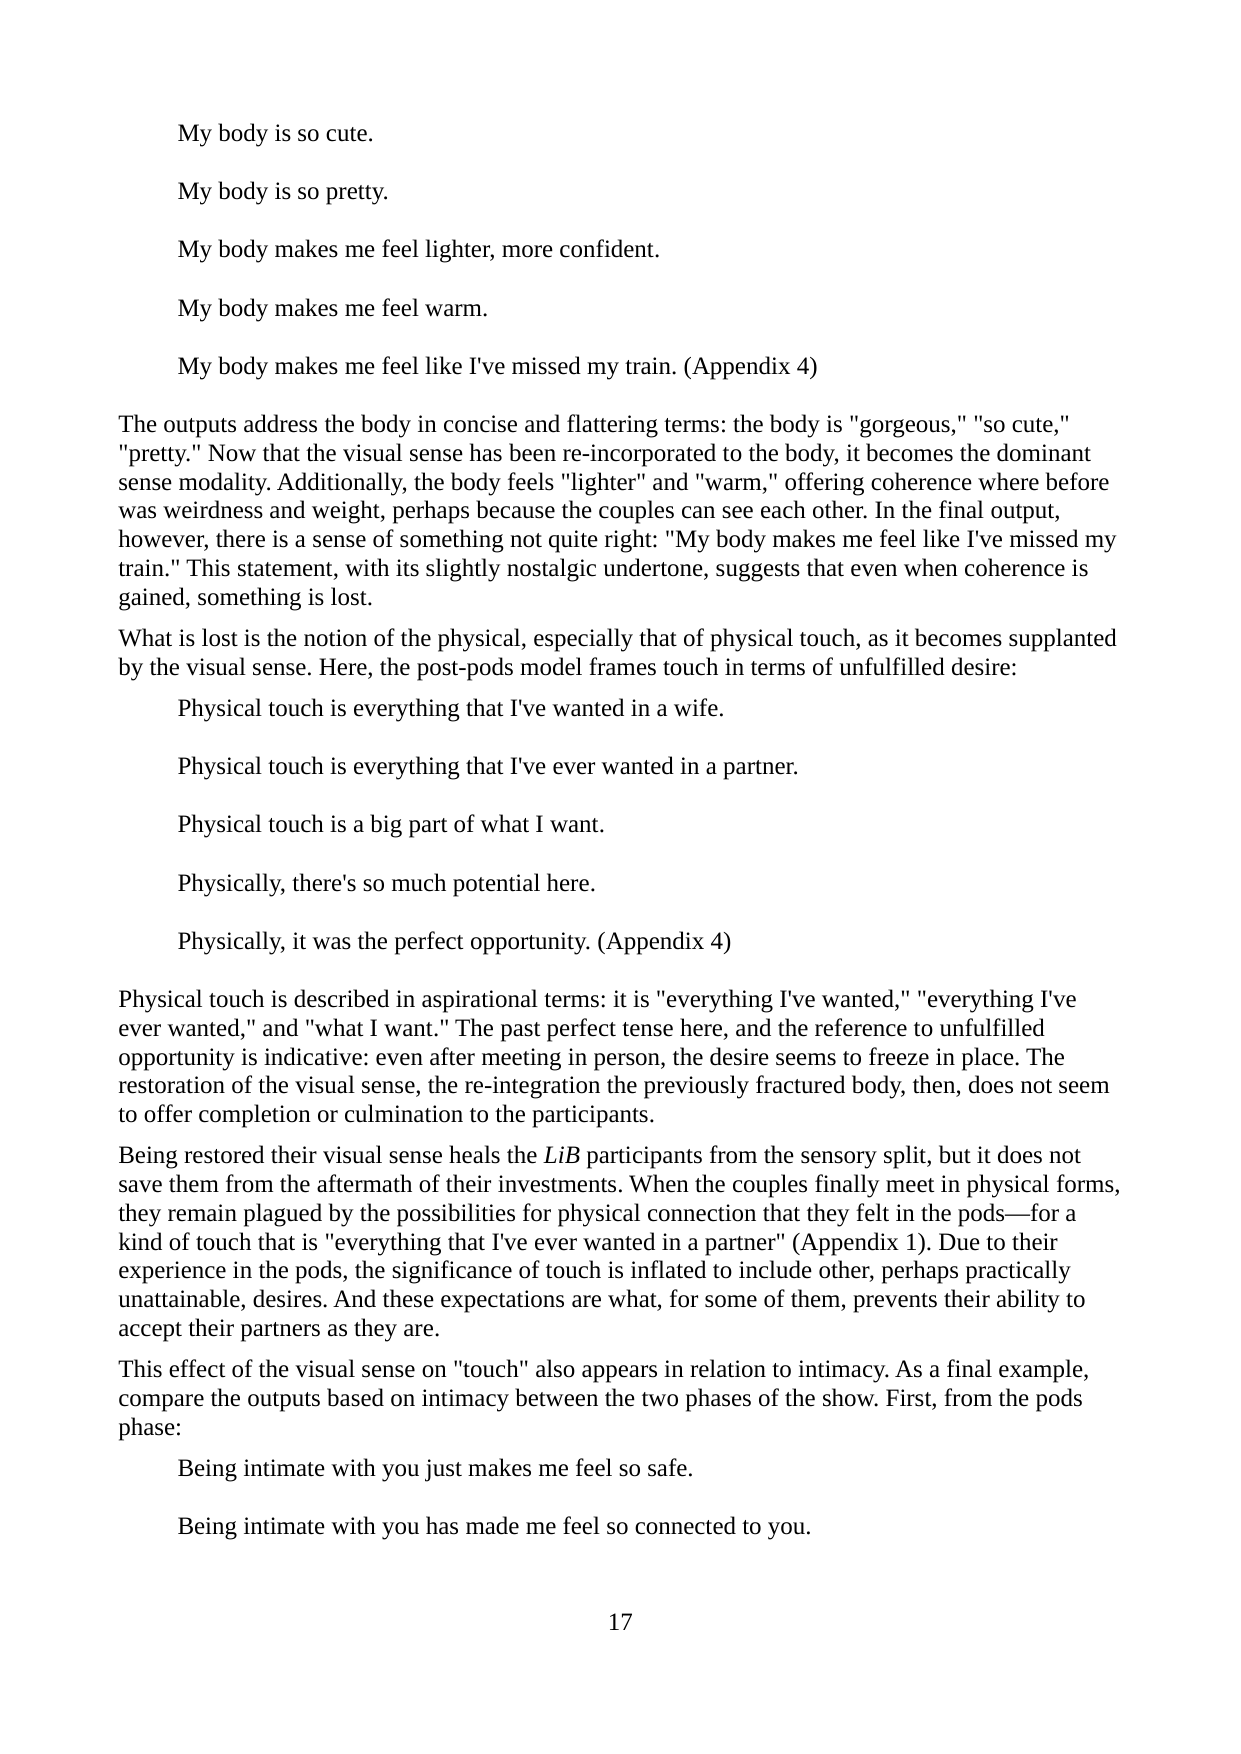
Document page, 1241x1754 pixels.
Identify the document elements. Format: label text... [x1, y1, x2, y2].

text Physical touch is everything that I've ever wanted in a partner. [177, 751, 1063, 780]
text Physical touch is a big part of what I want. [177, 809, 1063, 838]
text My body makes me feel warm. [177, 293, 1063, 322]
text Physically, it was the perfect opportunity. (Appendix 4) [177, 926, 1063, 955]
text My body is so pretty. [177, 176, 1063, 205]
text Being intimate with you just makes me feel so safe. [177, 1453, 1063, 1482]
text This effect of the visual sense on "touch" also appears in relation to intimacy. As a final example, compare the outputs based on intimacy between the two phases of the show. First, from the pods phase: [118, 1354, 1122, 1440]
text My body makes me feel lighter, more confident. [177, 234, 1063, 263]
text What is lost is the notion of the physical, especially that of physical touch, as it becomes supplanted by the visual sense. Here, the post-pods model frames touch in terms of unfulfilled desire: [118, 623, 1122, 681]
text My body makes me feel like I've missed my train. (Appendix 4) [177, 351, 1063, 380]
text Physical touch is everything that I've wanted in a wife. [177, 693, 1063, 722]
text Physically, there's so much potential here. [177, 868, 1063, 896]
text The outputs address the body in concise and flattering terms: the body is "gorgeous," "so cute," "pretty." Now that the visual sense has been re-incorporated to the body, it becomes the dominant sense modality. Additionally, the body feels "lighter" and "warm," offering coherence where before was weirdness and weight, perhaps because the couples can see each other. In the final output, however, there is a sense of something not quite right: "My body makes me feel like I've missed my train." This statement, with its slightly nostalgic undertone, suggests that even when coherence is gained, something is lost. [118, 409, 1122, 611]
text Physical touch is described in aspirational terms: it is "everything I've wanted," "everything I've ever wanted," and "what I want." The past perfect tense here, and the reference to unfulfilled opportunity is indicative: even after meeting in person, the desire seems to freeze in place. The restoration of the visual sense, the re-integration the previously fractured body, then, does not seem to offer completion or culmination to the participants. [118, 984, 1122, 1128]
text Being restored their visual sense heals the LiB participants from the sensory split, but it does not save them from the aftermath of their investments. When the couples finally meet in physical forms, they remain plagued by the possibilities for physical connection that they felt in the pods—for a kind of touch that is "everything that I've ever wanted in a partner" (Appendix 1). Due to their experience in the pods, the significance of touch is inflated to include other, perhaps practically unattainable, desires. And these expectations are what, for some of them, prevents their ability to accept their partners as they are. [118, 1140, 1122, 1342]
text Being intimate with you has made me feel so connected to you. [177, 1511, 1063, 1540]
text My body is so cute. [177, 118, 1063, 147]
